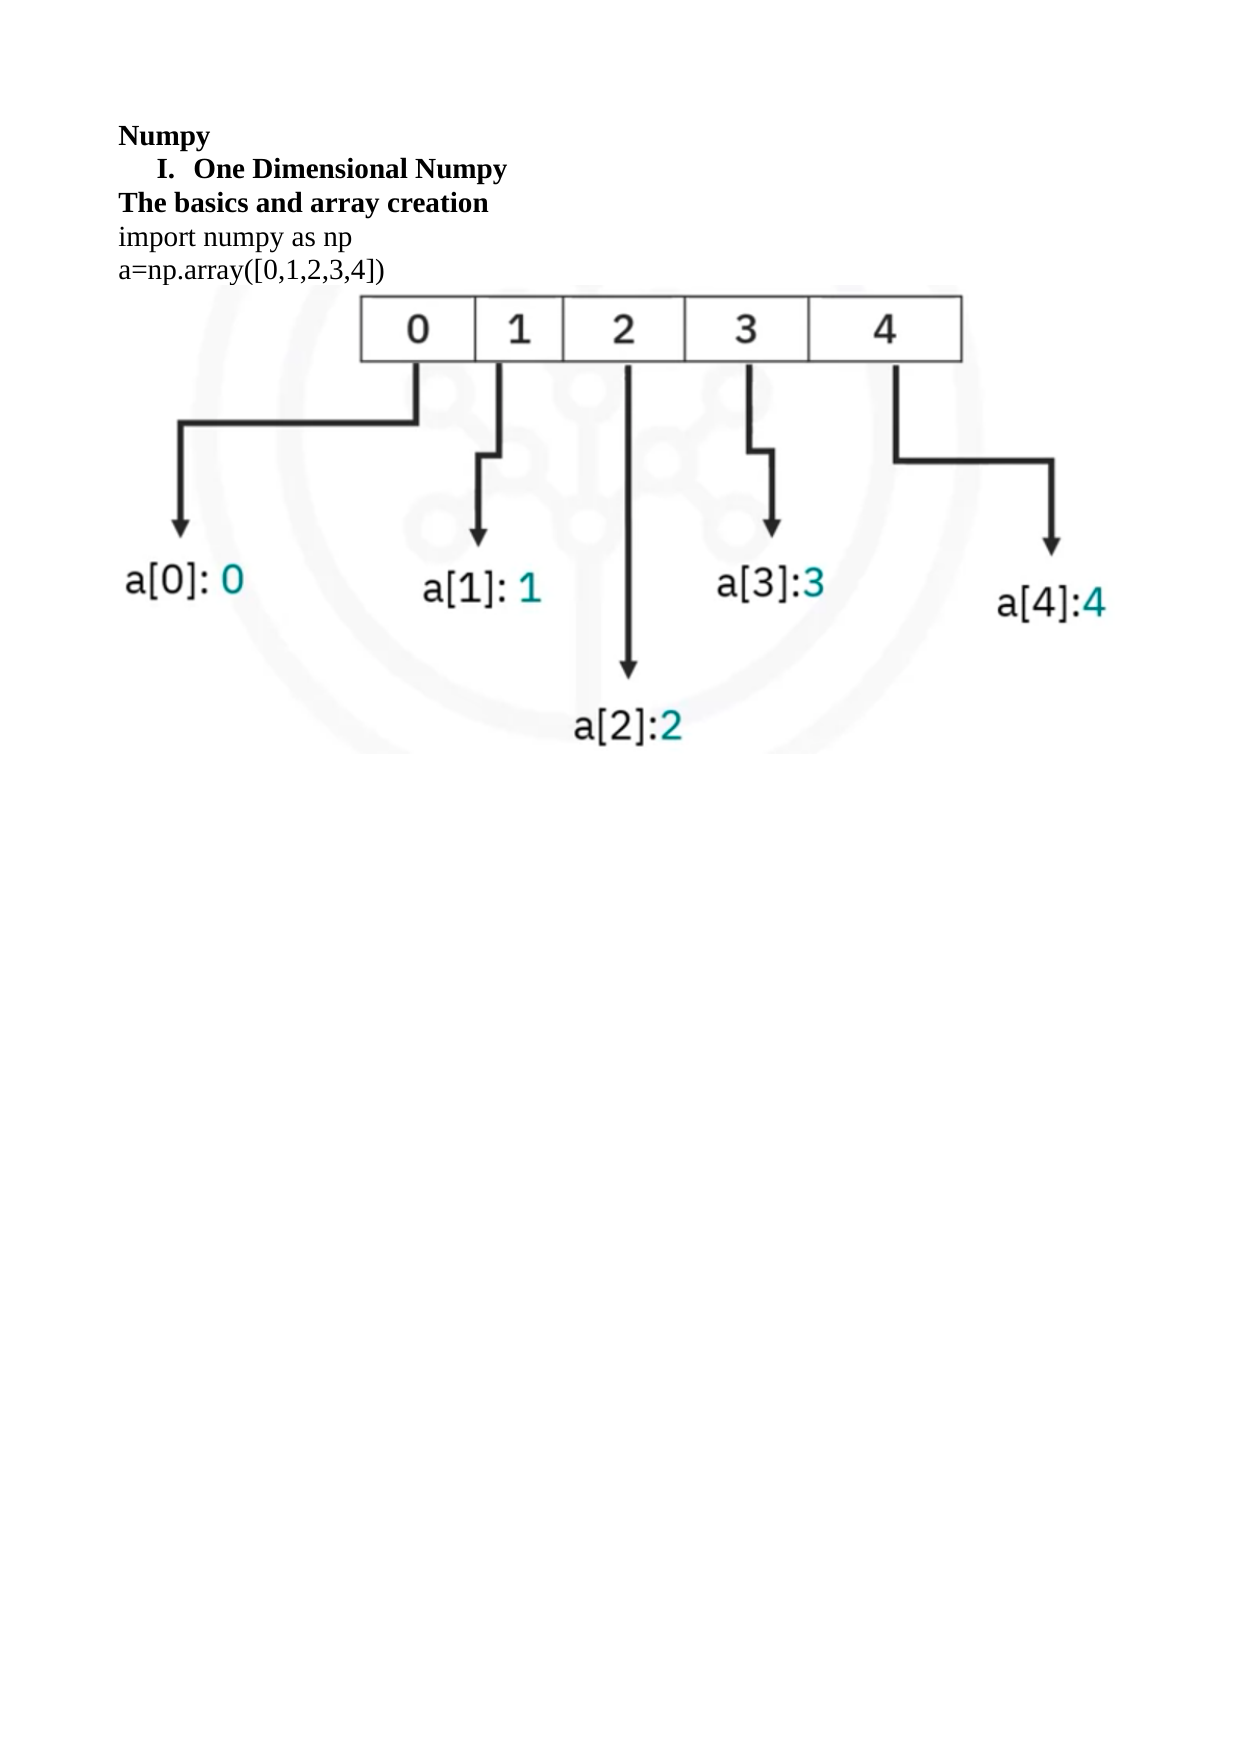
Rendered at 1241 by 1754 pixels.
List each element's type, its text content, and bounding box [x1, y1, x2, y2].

text The basics and array creation [118, 185, 1122, 219]
text a=np.array([0,1,2,3,4]) [118, 252, 1122, 285]
text Numpy [118, 118, 1122, 152]
text import numpy as np [118, 219, 1122, 252]
picture [118, 285, 1123, 754]
list One Dimensional Numpy [175, 152, 1122, 185]
